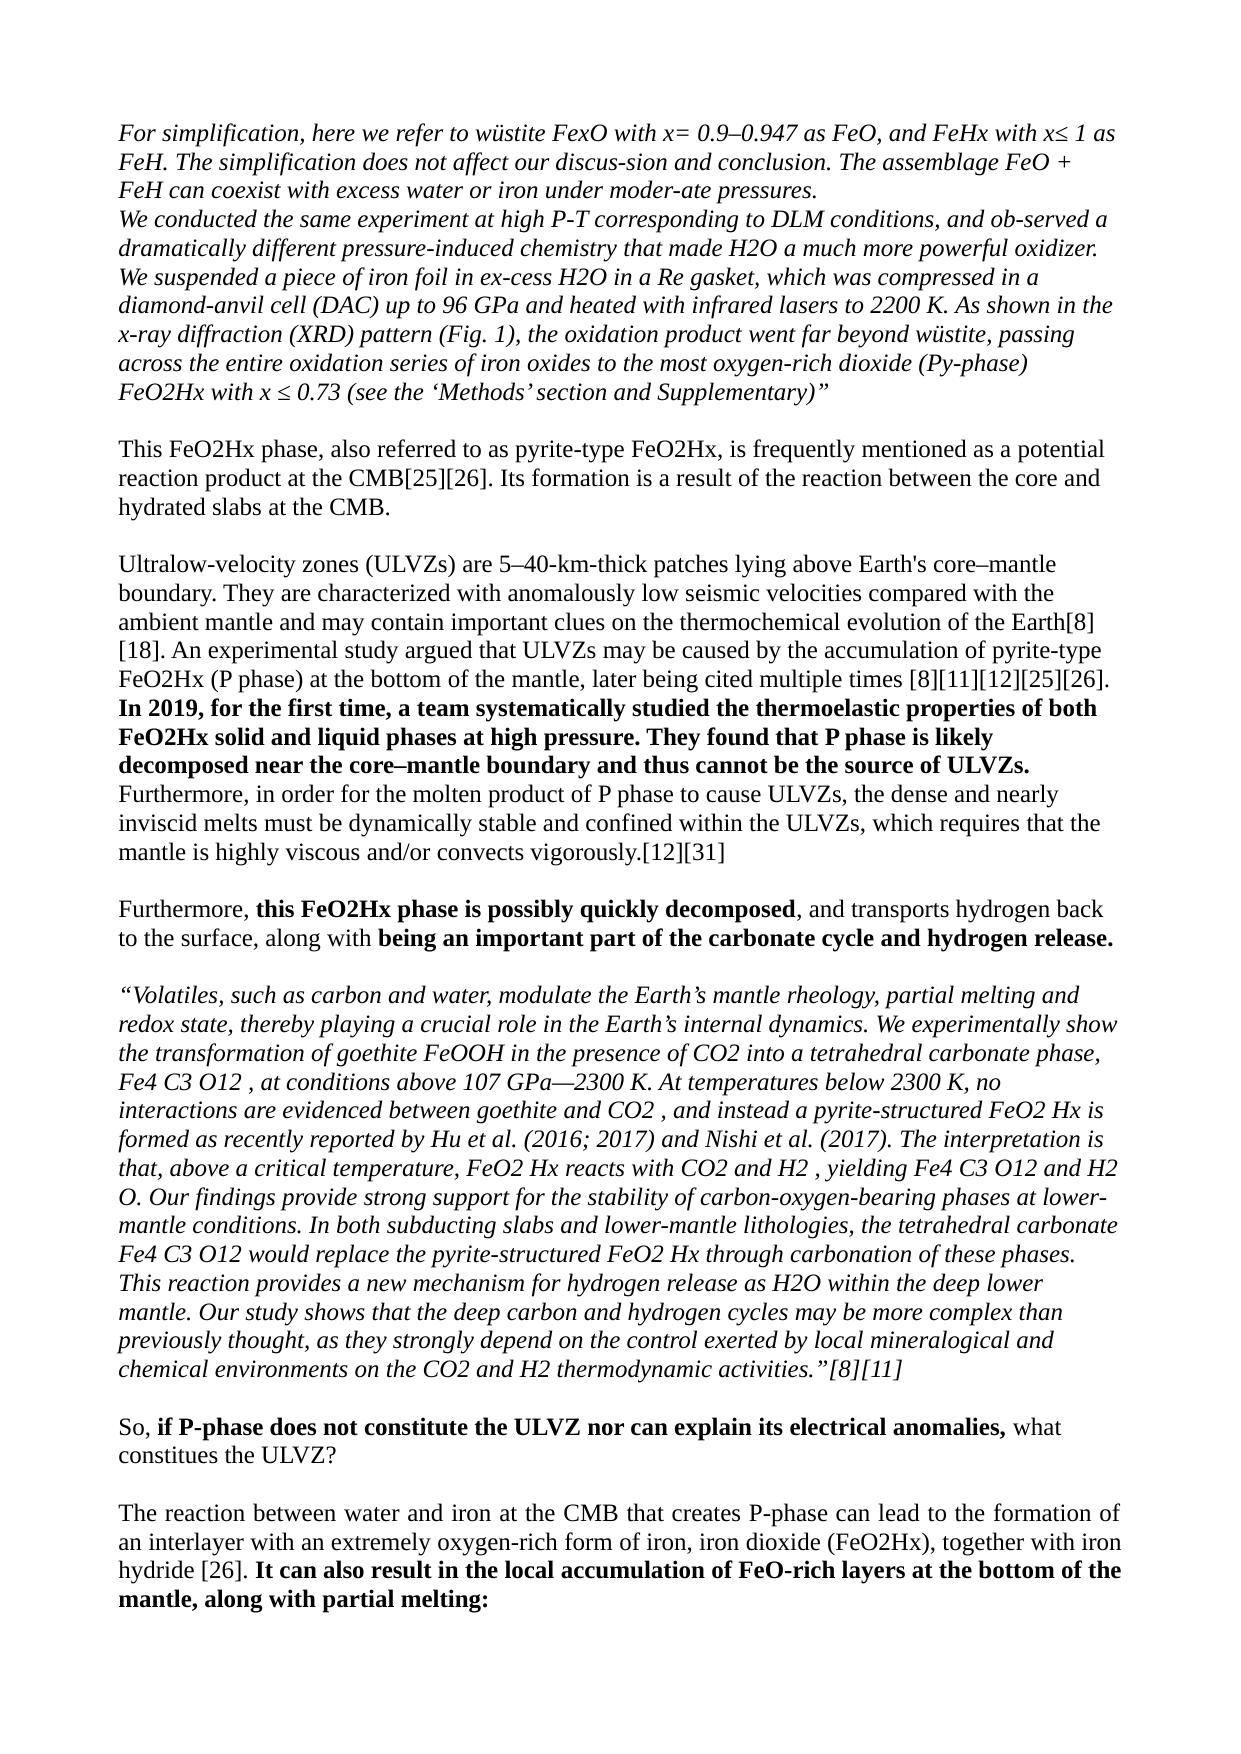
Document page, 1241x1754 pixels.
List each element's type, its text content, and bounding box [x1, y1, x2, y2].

text The reaction between water and iron at the CMB that creates P-phase can lead to the formation of an interlayer with an extremely oxygen-rich form of iron, iron dioxide (FeO2Hx), together with iron hydride [26]. It can also result in the local accumulation of FeO-rich layers at the bottom of the mantle, along with partial melting: [118, 1498, 1122, 1613]
text So, if P-phase does not constitute the ULVZ nor can explain its electrical anomalies, what constitues the ULVZ? [118, 1412, 1122, 1469]
text Ultralow‐velocity zones (ULVZs) are 5–40‐km‐thick patches lying above Earth's core–mantle boundary. They are characterized with anomalously low seismic velocities compared with the ambient mantle and may contain important clues on the thermochemical evolution of the Earth[8][18]. An experimental study argued that ULVZs may be caused by the accumulation of pyrite‐type FeO2Hx (P phase) at the bottom of the mantle, later being cited multiple times [8][11][12][25][26]. In 2019, for the first time, a team systematically studied the thermoelastic properties of both FeO2Hx solid and liquid phases at high pressure. They found that P phase is likely decomposed near the core–mantle boundary and thus cannot be the source of ULVZs. Furthermore, in order for the molten product of P phase to cause ULVZs, the dense and nearly inviscid melts must be dynamically stable and confined within the ULVZs, which requires that the mantle is highly viscous and/or convects vigorously.[12][31] [118, 549, 1122, 866]
text This FeO2Hx phase, also referred to as pyrite-type FeO2Hx, is frequently mentioned as a potential reaction product at the CMB[25][26]. Its formation is a result of the reaction between the core and hydrated slabs at the CMB. [118, 434, 1122, 521]
text Furthermore, this FeO2Hx phase is possibly quickly decomposed, and transports hydrogen back to the surface, along with being an important part of the carbonate cycle and hydrogen release. [118, 894, 1122, 952]
text We conducted the same experiment at high P-T corresponding to DLM conditions, and ob-served a dramatically different pressure-induced chemistry that made H2O a much more powerful oxidizer. We suspended a piece of iron foil in ex-cess H2O in a Re gasket, which was compressed in a diamond-anvil cell (DAC) up to 96 GPa and heated with infrared lasers to 2200 K. As shown in the x-ray diffraction (XRD) pattern (Fig. 1), the oxidation product went far beyond wüstite, passing across the entire oxidation series of iron oxides to the most oxygen-rich dioxide (Py-phase) FeO2Hx with x ≤ 0.73 (see the ‘Methods’ section and Supplementary)” [118, 204, 1122, 406]
text “Volatiles, such as carbon and water, modulate the Earth’s mantle rheology, partial melting and redox state, thereby playing a crucial role in the Earth’s internal dynamics. We experimentally show the transformation of goethite FeOOH in the presence of CO2 into a tetrahedral carbonate phase, Fe4 C3 O12 , at conditions above 107 GPa—2300 K. At temperatures below 2300 K, no interactions are evidenced between goethite and CO2 , and instead a pyrite-structured FeO2 Hx is formed as recently reported by Hu et al. (2016; 2017) and Nishi et al. (2017). The interpretation is that, above a critical temperature, FeO2 Hx reacts with CO2 and H2 , yielding Fe4 C3 O12 and H2 O. Our findings provide strong support for the stability of carbon-oxygen-bearing phases at lower-mantle conditions. In both subducting slabs and lower-mantle lithologies, the tetrahedral carbonate Fe4 C3 O12 would replace the pyrite-structured FeO2 Hx through carbonation of these phases. This reaction provides a new mechanism for hydrogen release as H2O within the deep lower mantle. Our study shows that the deep carbon and hydrogen cycles may be more complex than previously thought, as they strongly depend on the control exerted by local mineralogical and chemical environments on the CO2 and H2 thermodynamic activities.”[8][11] [118, 981, 1122, 1383]
text For simplification, here we refer to wüstite FexO with x= 0.9–0.947 as FeO, and FeHx with x≤ 1 as FeH. The simplification does not affect our discus-sion and conclusion. The assemblage FeO + FeH can coexist with excess water or iron under moder-ate pressures. [118, 118, 1122, 204]
